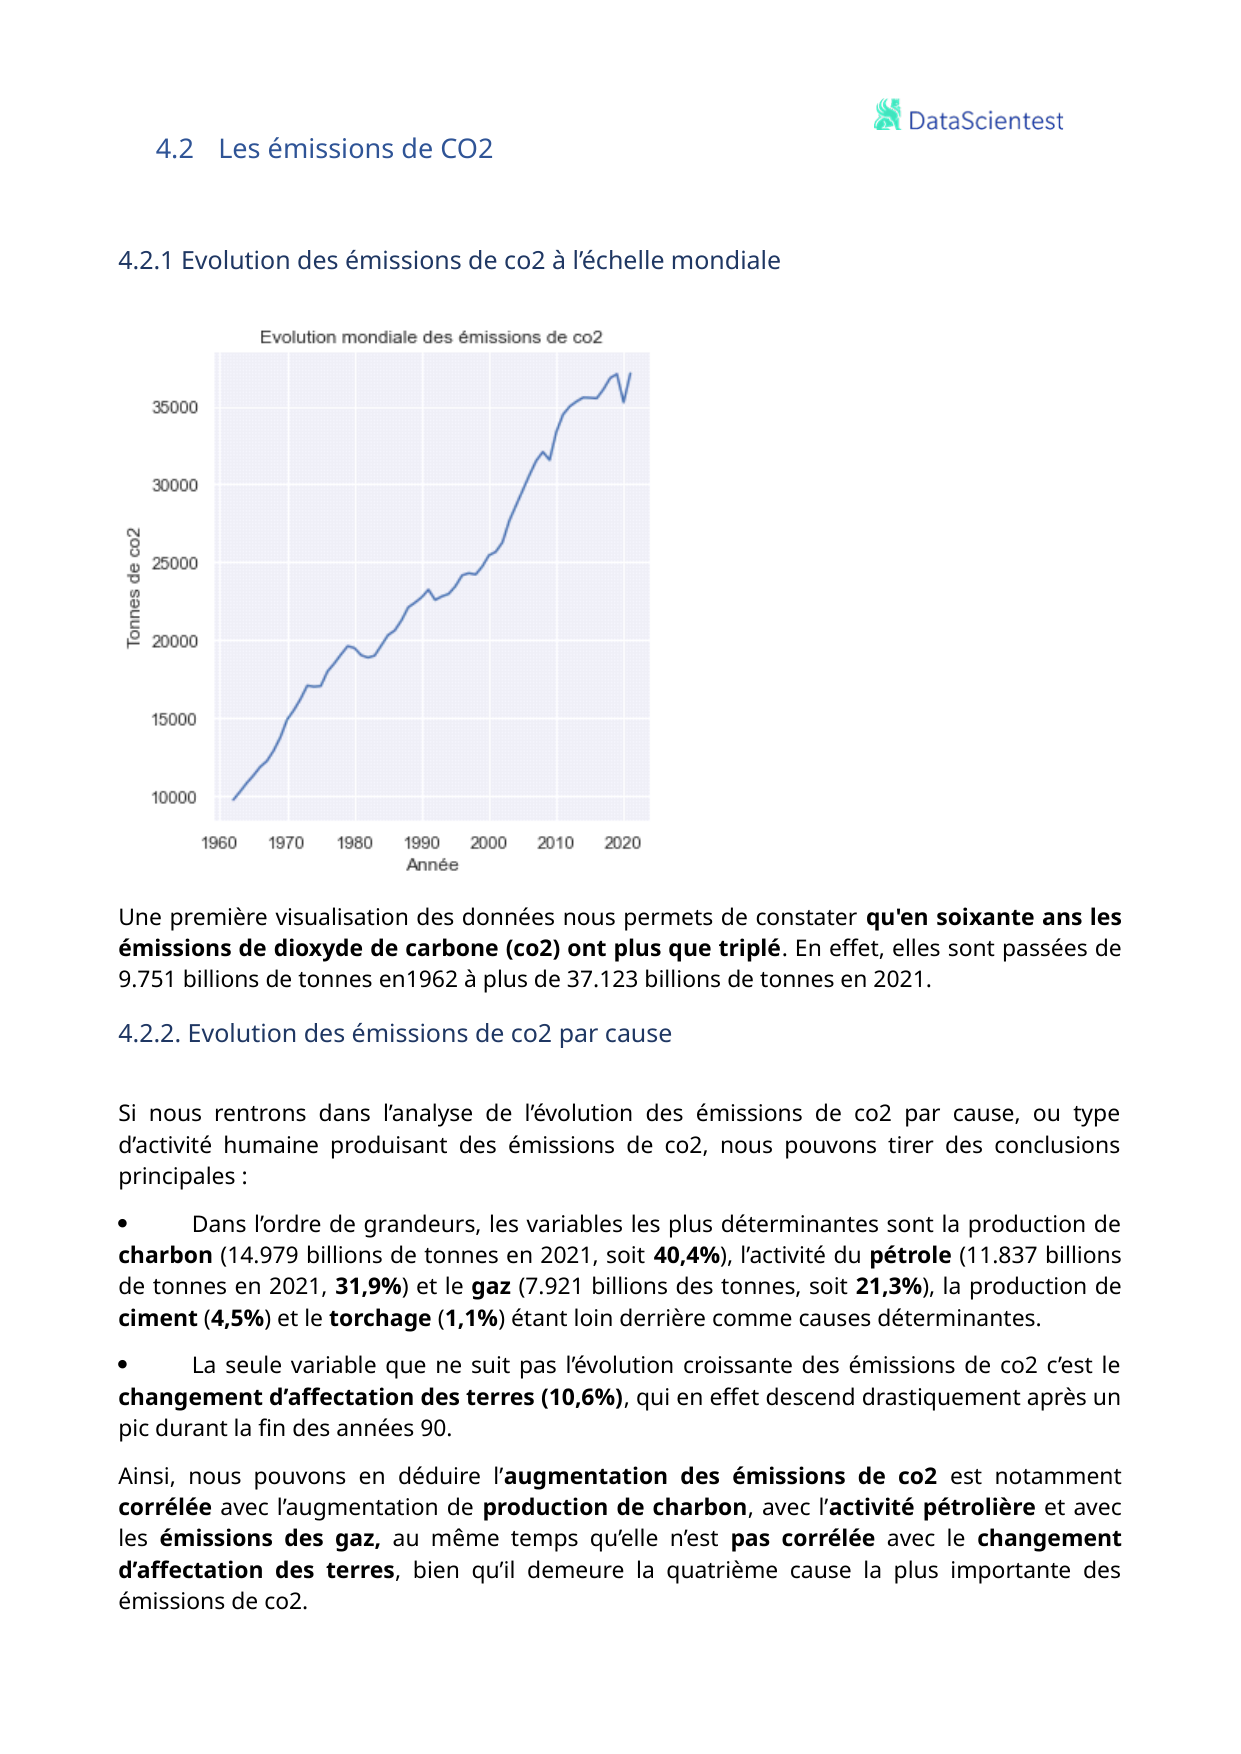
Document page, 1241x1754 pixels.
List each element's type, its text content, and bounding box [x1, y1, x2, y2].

list Dans l’ordre de grandeurs, les variables les plus déterminantes sont la production de charbon (14.979 billions de tonnes en 2021, soit 40,4%), l’activité du pétrole (11.837 billions de tonnes en 2021, 31,9%) et le gaz (7.921 billions des tonnes, soit 21,3%), la production de ciment (4,5%) et le torchage (1,1%) étant loin derrière comme causes déterminantes. [118, 1208, 1122, 1333]
text Si nous rentrons dans l’analyse de l’évolution des émissions de co2 par cause, ou type d’activité humaine produisant des émissions de co2, nous pouvons tirer des conclusions principales : [118, 1097, 1122, 1191]
subtitle 4.2.2. Evolution des émissions de co2 par cause [118, 1015, 1122, 1049]
subtitle 4.2.1 Evolution des émissions de co2 à l’échelle mondiale [118, 243, 1122, 277]
text Ainsi, nous pouvons en déduire l’augmentation des émissions de co2 est notamment corrélée avec l’augmentation de production de charbon, avec l’activité pétrolière et avec les émissions des gaz, au même temps qu’elle n’est pas corrélée avec le changement d’affectation des terres, bien qu’il demeure la quatrième cause la plus importante des émissions de co2. [118, 1460, 1122, 1616]
text Une première visualisation des données nous permets de constater qu'en soixante ans les émissions de dioxyde de carbone (co2) ont plus que triplé. En effet, elles sont passées de 9.751 billions de tonnes en1962 à plus de 37.123 billions de tonnes en 2021. [118, 901, 1122, 994]
list La seule variable que ne suit pas l’évolution croissante des émissions de co2 c’est le changement d’affectation des terres (10,6%), qui en effet descend drastiquement après un pic durant la fin des années 90. [118, 1349, 1122, 1443]
list Les émissions de CO2 [156, 129, 1122, 166]
